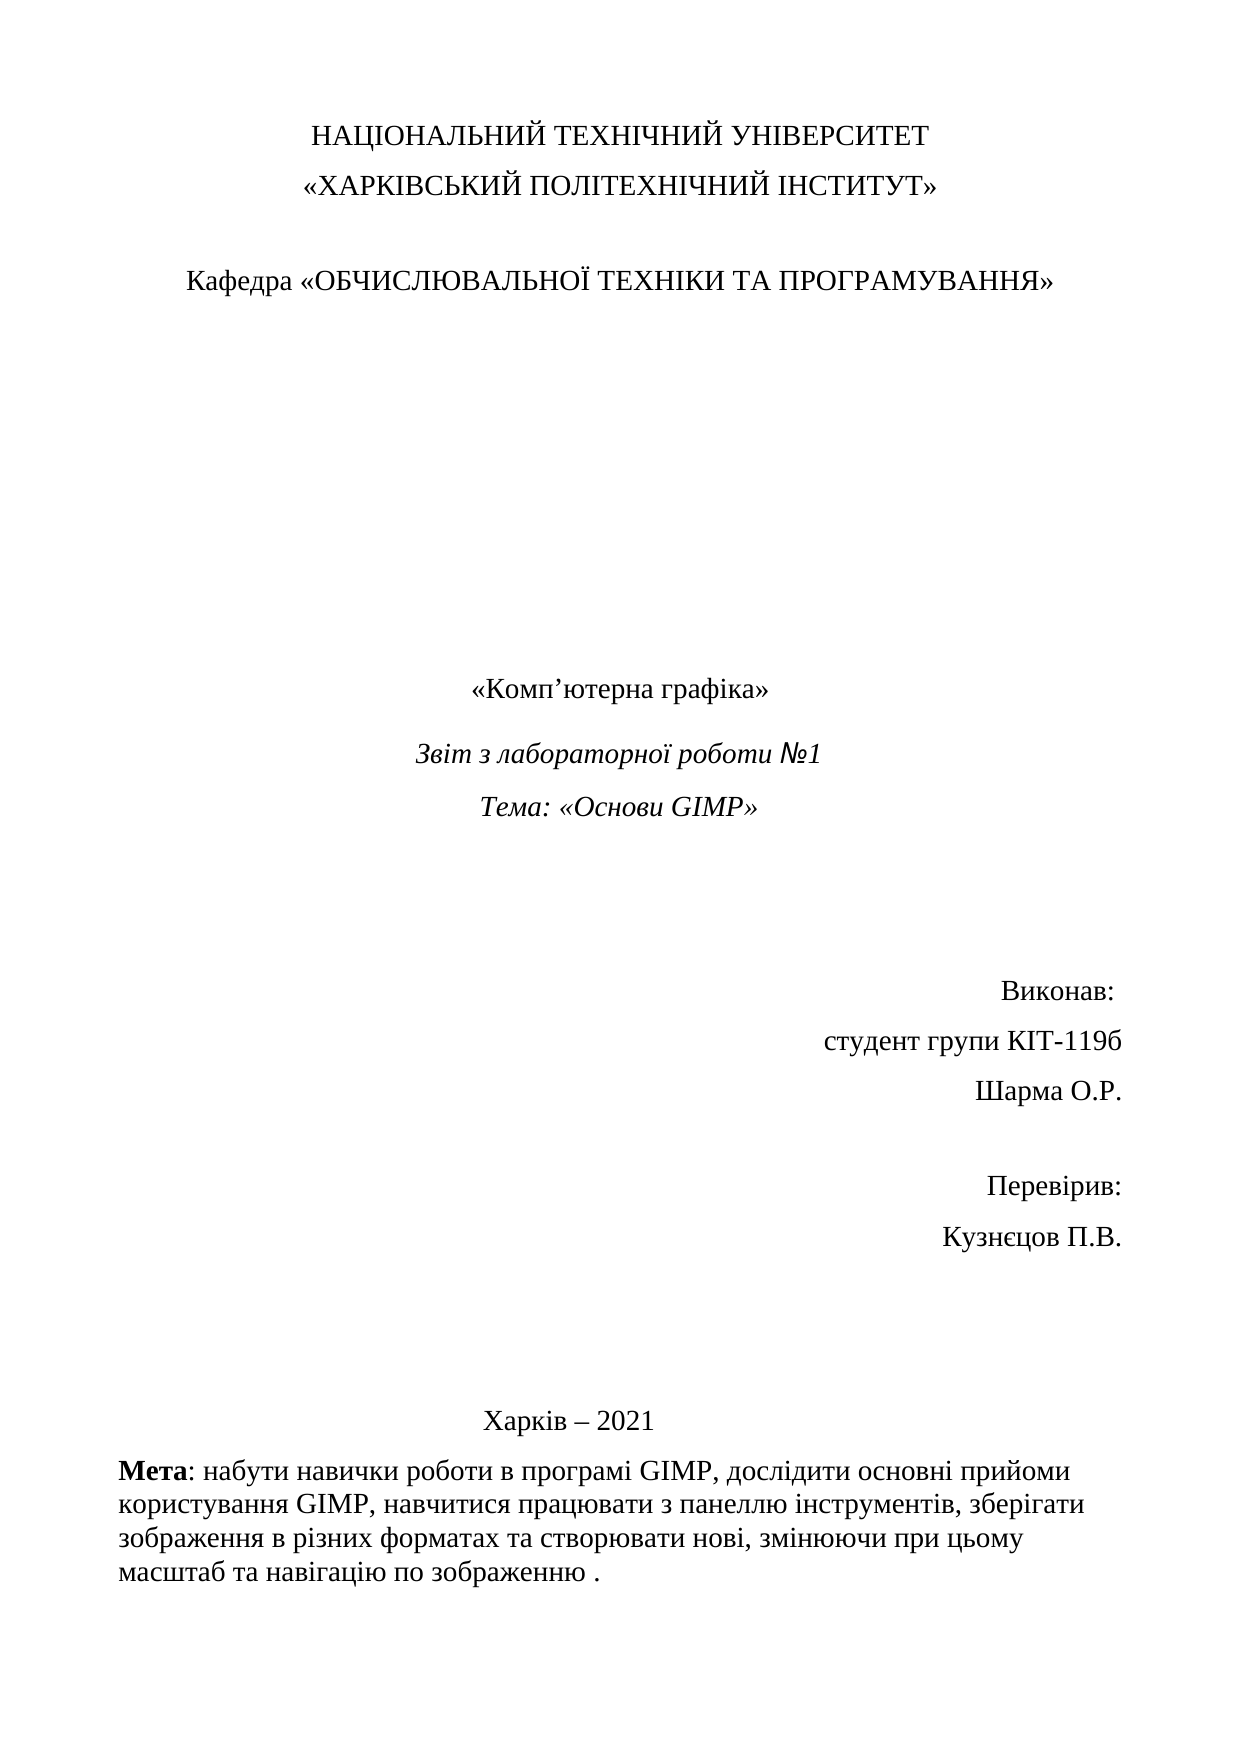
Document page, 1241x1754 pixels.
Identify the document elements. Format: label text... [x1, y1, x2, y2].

text НАЦІОНАЛЬНИЙ ТЕХНІЧНИЙ УНІВЕРСИТЕТ [118, 118, 1122, 152]
text Звiт з лабораторної роботи №1 [118, 732, 1122, 772]
text студент групи КІТ-119б [437, 1023, 1122, 1057]
text Мета: набути навички роботи в програмі GIMP, дослідити основні прийоми користування GIMP, навчитися працювати з панеллю інструментів, зберігати зображення в різних форматах та створювати нові, змінюючи при цьому масштаб та навігацію по зображенню . [118, 1453, 1122, 1587]
text Харків – 2021 [118, 1403, 1122, 1436]
text Шарма О.Р. [437, 1073, 1122, 1107]
text «ХАРКІВСЬКИЙ ПОЛІТЕХНІЧНИЙ ІНСТИТУТ» [118, 168, 1122, 202]
text Кузнєцов П.В. [437, 1219, 1122, 1252]
text Виконав: [437, 973, 1122, 1007]
text Перевірив: [437, 1168, 1122, 1202]
text «Комп’ютерна графіка» [118, 671, 1122, 704]
text Кафедра «ОБЧИСЛЮВАЛЬНОЇ ТЕХНІКИ ТА ПРОГРАМУВАННЯ» [118, 263, 1122, 297]
text Тема: «Основи GIMP» [118, 789, 1122, 822]
